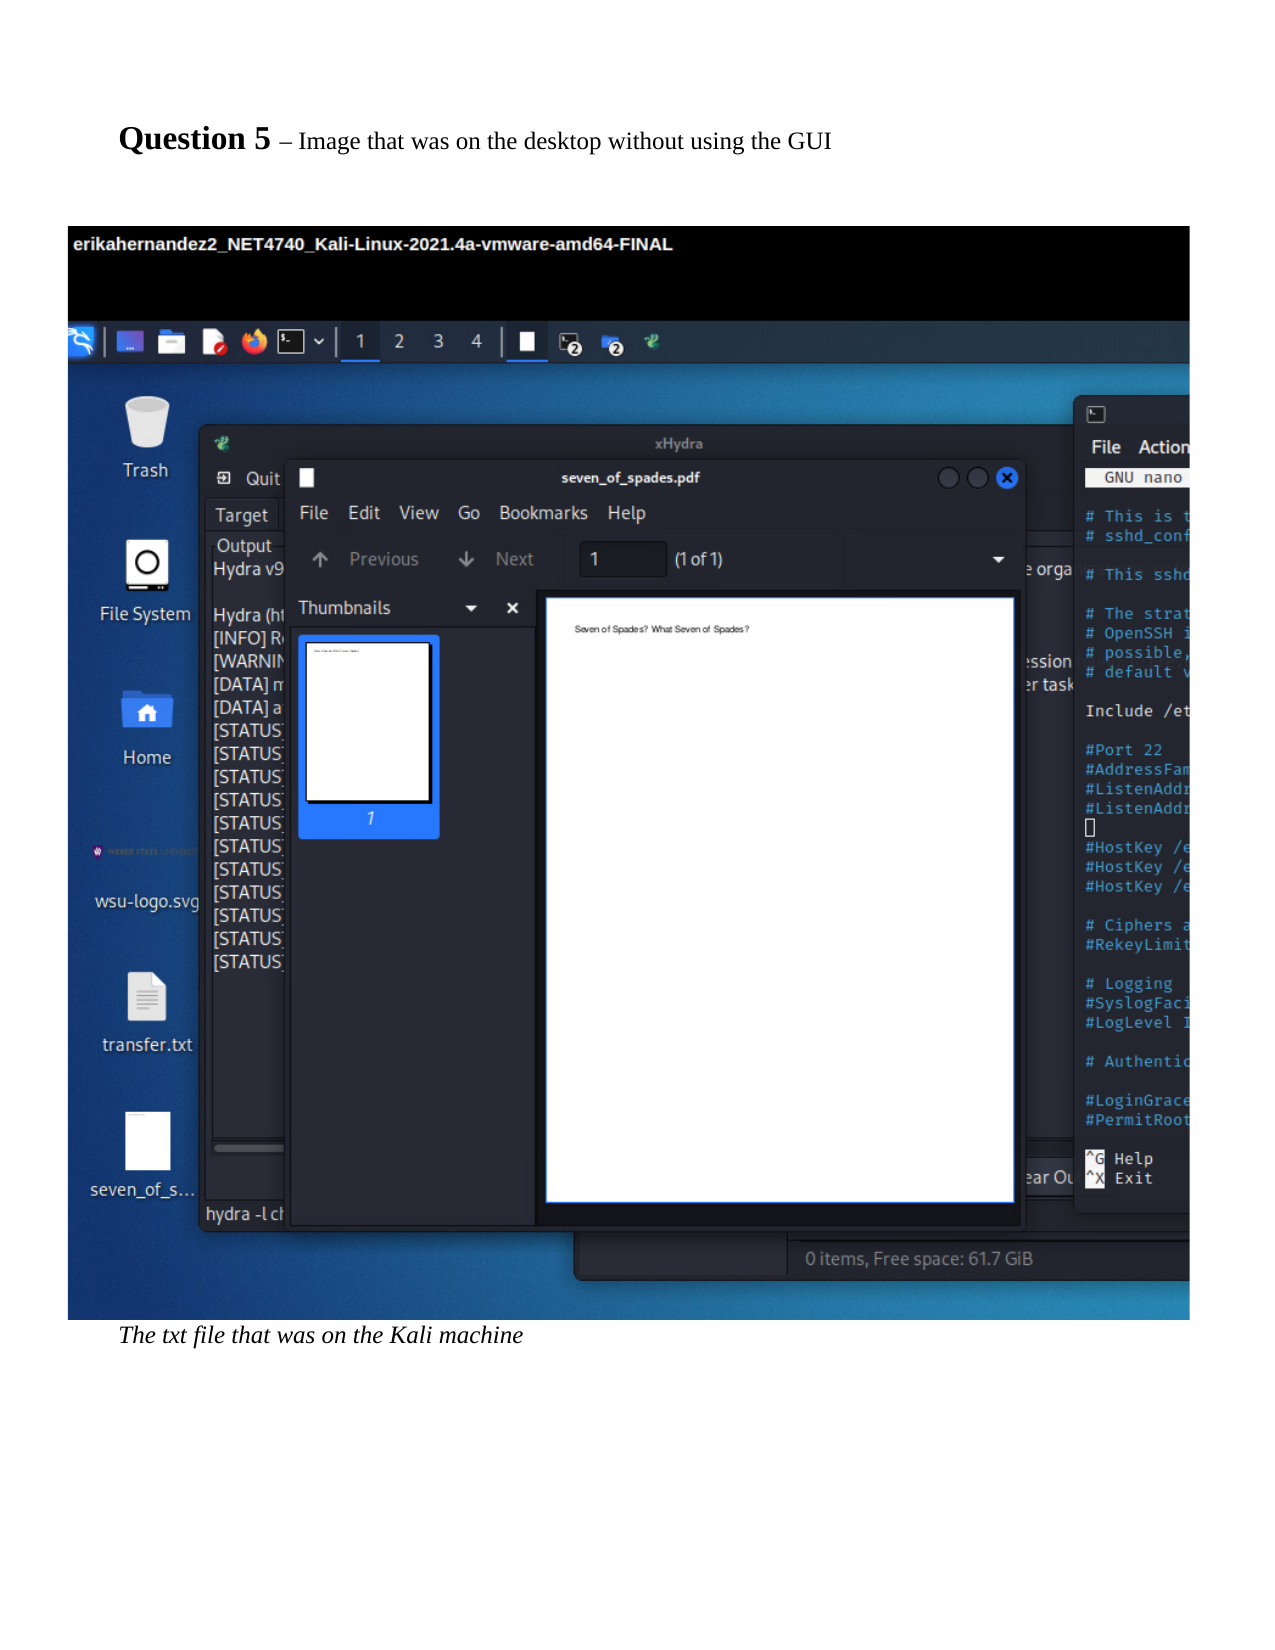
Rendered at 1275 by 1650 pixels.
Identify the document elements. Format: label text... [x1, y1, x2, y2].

text The txt file that was on the Kali machine [118, 1320, 1157, 1349]
picture [67, 226, 1190, 1320]
text Question 5 – Image that was on the desktop without using the GUI [118, 118, 1157, 156]
